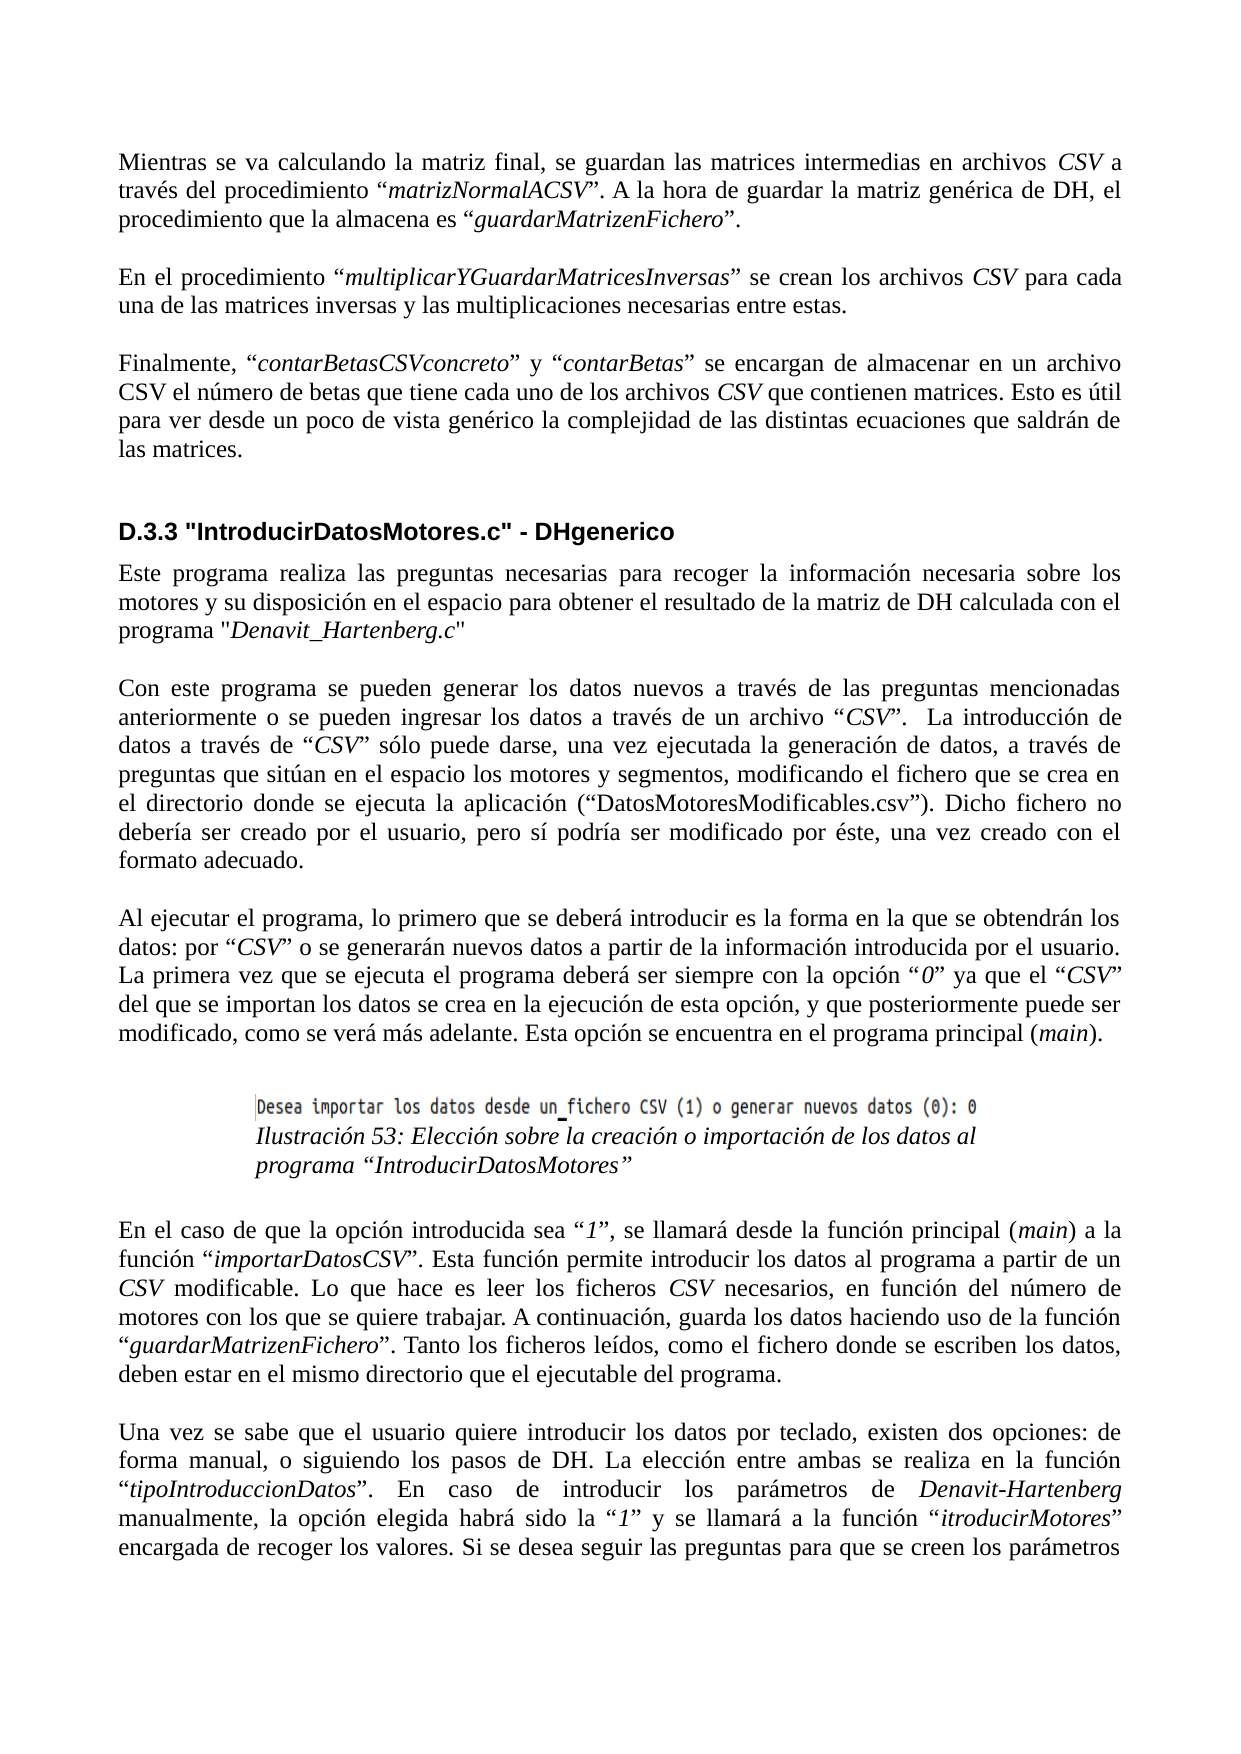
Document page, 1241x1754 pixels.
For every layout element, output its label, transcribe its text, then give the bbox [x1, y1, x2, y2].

text En el procedimiento “multiplicarYGuardarMatricesInversas” se crean los archivos CSV para cada una de las matrices inversas y las multiplicaciones necesarias entre estas. [118, 233, 1122, 319]
text En el caso de que la opción introducida sea “1”, se llamará desde la función principal (main) a la función “importarDatosCSV”. Esta función permite introducir los datos al programa a partir de un CSV modificable. Lo que hace es leer los ficheros CSV necesarios, en función del número de motores con los que se quiere trabajar. A continuación, guarda los datos haciendo uso de la función “guardarMatrizenFichero”. Tanto los ficheros leídos, como el fichero donde se escriben los datos, deben estar en el mismo directorio que el ejecutable del programa. [118, 1215, 1122, 1388]
text Este programa realiza las preguntas necesarias para recoger la información necesaria sobre los motores y su disposición en el espacio para obtener el resultado de la matriz de DH calculada con el programa "Denavit_Hartenberg.c" [118, 558, 1122, 644]
subtitle D.3.3 "IntroducirDatosMotores.c" - DHgenerico [118, 517, 1122, 546]
text Ilustración 53: Elección sobre la creación o importación de los datos al programa “IntroducirDatosMotores” [256, 1121, 985, 1178]
text Con este programa se pueden generar los datos nuevos a través de las preguntas mencionadas anteriormente o se pueden ingresar los datos a través de un archivo “CSV”. La introducción de datos a través de “CSV” sólo puede darse, una vez ejecutada la generación de datos, a través de preguntas que sitúan en el espacio los motores y segmentos, modificando el fichero que se crea en el directorio donde se ejecuta la aplicación (“DatosMotoresModificables.csv”). Dicho fichero no debería ser creado por el usuario, pero sí podría ser modificado por éste, una vez creado con el formato adecuado. [118, 673, 1122, 874]
text Al ejecutar el programa, lo primero que se deberá introducir es la forma en la que se obtendrán los datos: por “CSV” o se generarán nuevos datos a partir de la información introducida por el usuario. La primera vez que se ejecuta el programa deberá ser siempre con la opción “0” ya que el “CSV” del que se importan los datos se crea en la ejecución de esta opción, y que posteriormente puede ser modificado, como se verá más adelante. Esta opción se encuentra en el programa principal (main). [118, 903, 1122, 1047]
text Una vez se sabe que el usuario quiere introducir los datos por teclado, existen dos opciones: de forma manual, o siguiendo los pasos de DH. La elección entre ambas se realiza en la función “tipoIntroduccionDatos”. En caso de introducir los parámetros de Denavit-Hartenberg manualmente, la opción elegida habrá sido la “1” y se llamará a la función “itroducirMotores” encargada de recoger los valores. Si se desea seguir las preguntas para que se creen los parámetros [118, 1417, 1122, 1560]
text Mientras se va calculando la matriz final, se guardan las matrices intermedias en archivos CSV a través del procedimiento “matrizNormalACSV”. A la hora de guardar la matriz genérica de DH, el procedimiento que la almacena es “guardarMatrizenFichero”. [118, 147, 1122, 233]
text Finalmente, “contarBetasCSVconcreto” y “contarBetas” se encargan de almacenar en un archivo CSV el número de betas que tiene cada uno de los archivos CSV que contienen matrices. Esto es útil para ver desde un poco de vista genérico la complejidad de las distintas ecuaciones que saldrán de las matrices. [118, 348, 1122, 463]
